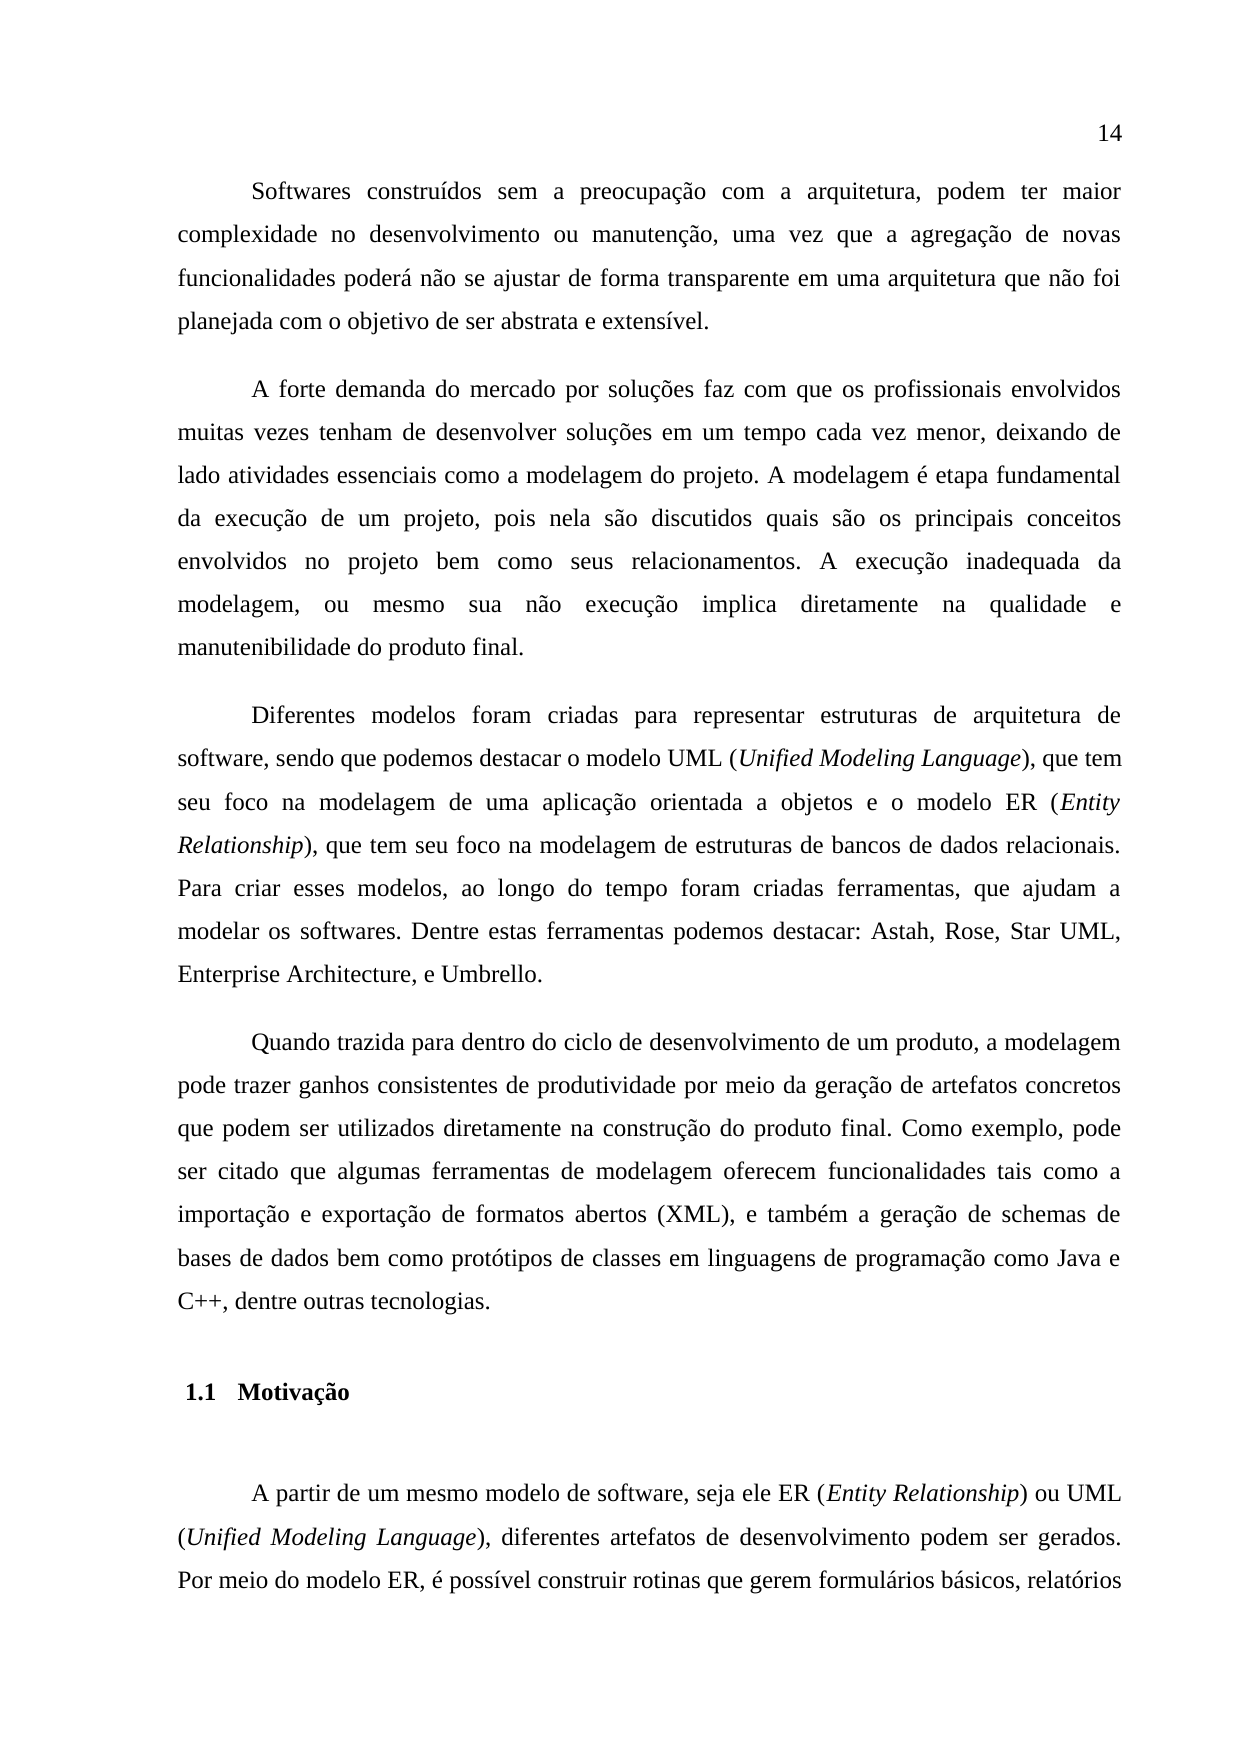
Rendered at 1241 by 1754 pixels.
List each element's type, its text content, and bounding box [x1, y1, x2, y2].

text Quando trazida para dentro do ciclo de desenvolvimento de um produto, a modelagem pode trazer ganhos consistentes de produtividade por meio da geração de artefatos concretos que podem ser utilizados diretamente na construção do produto final. Como exemplo, pode ser citado que algumas ferramentas de modelagem oferecem funcionalidades tais como a importação e exportação de formatos abertos (XML), e também a geração de schemas de bases de dados bem como protótipos de classes em linguagens de programação como Java e C++, dentre outras tecnologias. [177, 1027, 1122, 1314]
text A partir de um mesmo modelo de software, seja ele ER (Entity Relationship) ou UML (Unified Modeling Language), diferentes artefatos de desenvolvimento podem ser gerados. Por meio do modelo ER, é possível construir rotinas que gerem formulários básicos, relatórios [177, 1478, 1122, 1593]
text Diferentes modelos foram criadas para representar estruturas de arquitetura de software, sendo que podemos destacar o modelo UML (Unified Modeling Language), que tem seu foco na modelagem de uma aplicação orientada a objetos e o modelo ER (Entity Relationship), que tem seu foco na modelagem de estruturas de bancos de dados relacionais. Para criar esses modelos, ao longo do tempo foram criadas ferramentas, que ajudam a modelar os softwares. Dentre estas ferramentas podemos destacar: Astah, Rose, Star UML, Enterprise Architecture, e Umbrello. [177, 700, 1122, 988]
text Softwares construídos sem a preocupação com a arquitetura, podem ter maior complexidade no desenvolvimento ou manutenção, uma vez que a agregação de novas funcionalidades poderá não se ajustar de forma transparente em uma arquitetura que não foi planejada com o objetivo de ser abstrata e extensível. [177, 176, 1122, 334]
list Motivação [185, 1377, 1122, 1406]
text A forte demanda do mercado por soluções faz com que os profissionais envolvidos muitas vezes tenham de desenvolver soluções em um tempo cada vez menor, deixando de lado atividades essenciais como a modelagem do projeto. A modelagem é etapa fundamental da execução de um projeto, pois nela são discutidos quais são os principais conceitos envolvidos no projeto bem como seus relacionamentos. A execução inadequada da modelagem, ou mesmo sua não execução implica diretamente na qualidade e manutenibilidade do produto final. [177, 374, 1122, 661]
